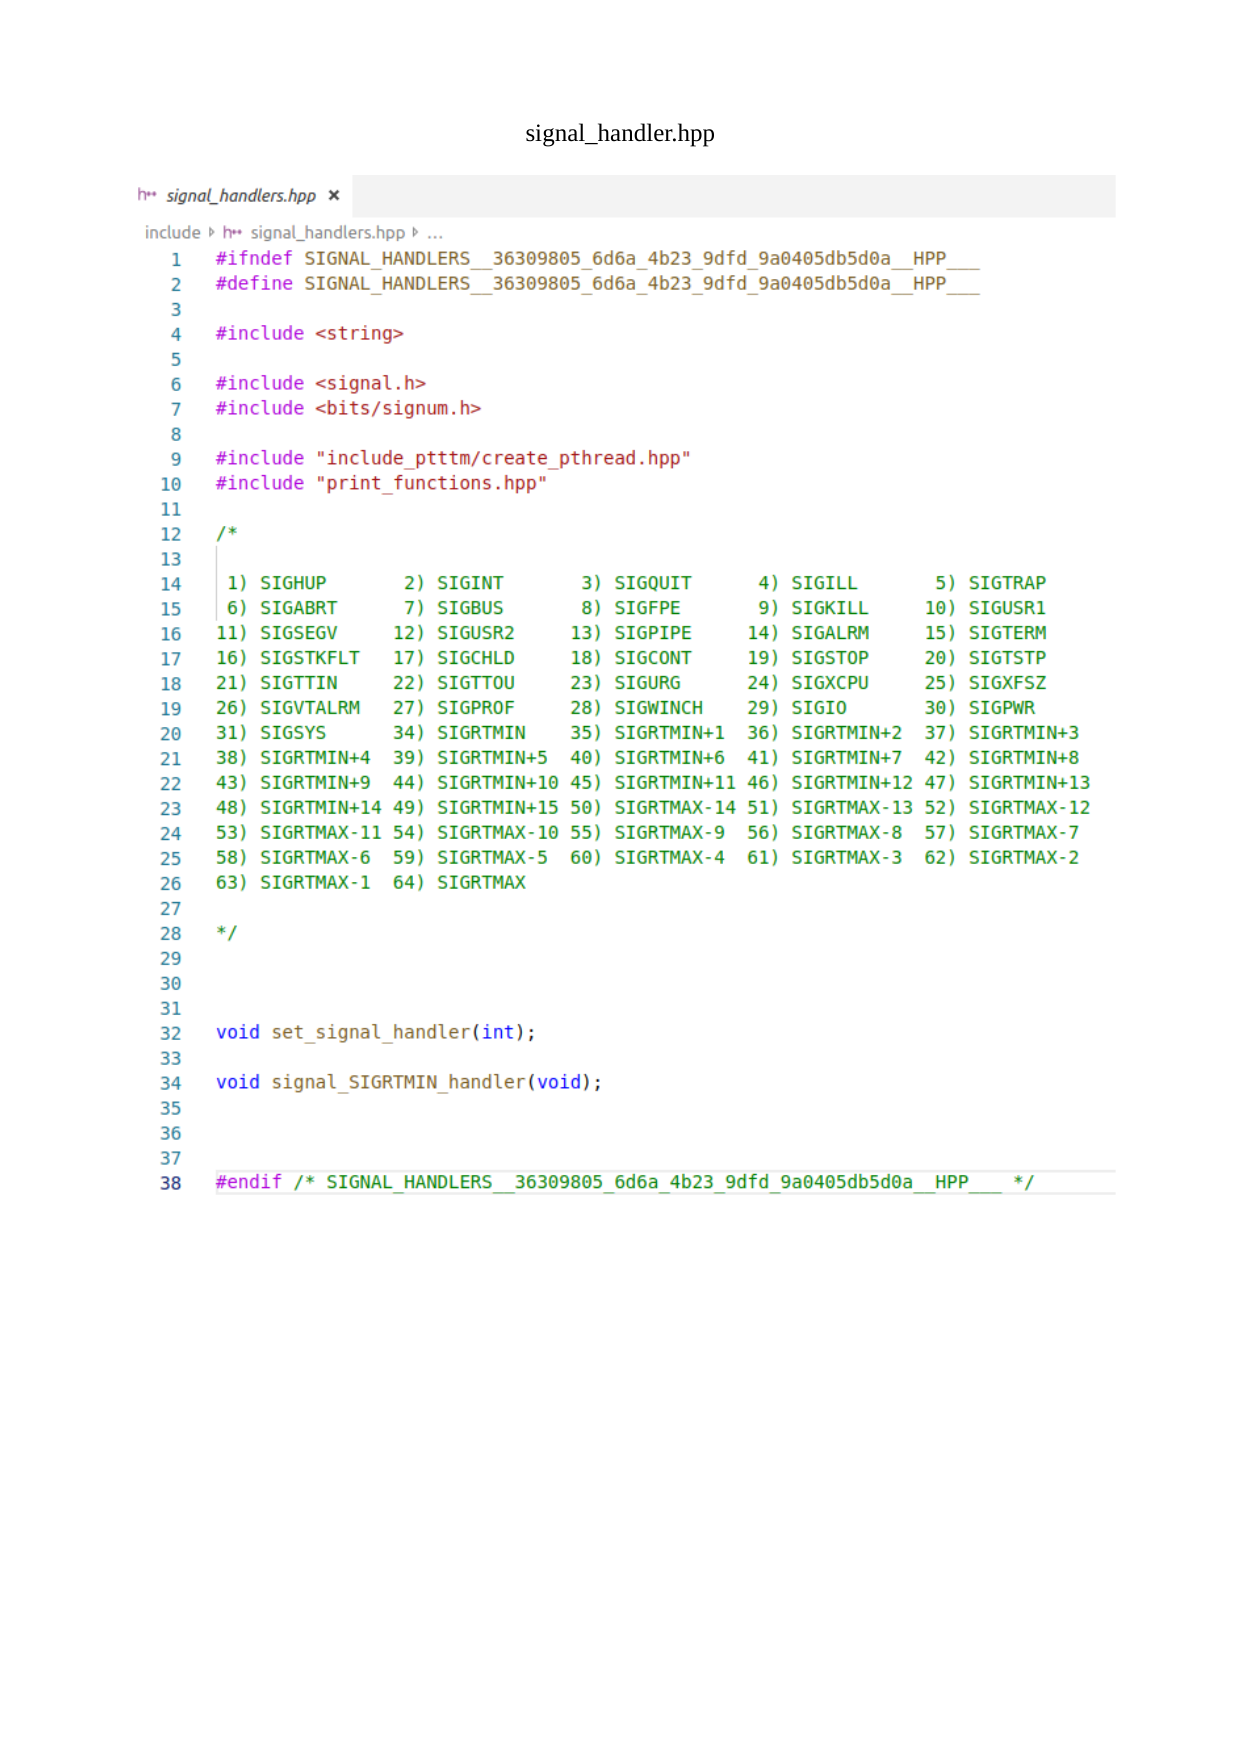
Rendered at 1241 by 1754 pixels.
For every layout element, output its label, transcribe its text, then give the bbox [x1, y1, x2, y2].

text signal_handler.hpp [118, 118, 1122, 147]
picture [124, 175, 1116, 1203]
